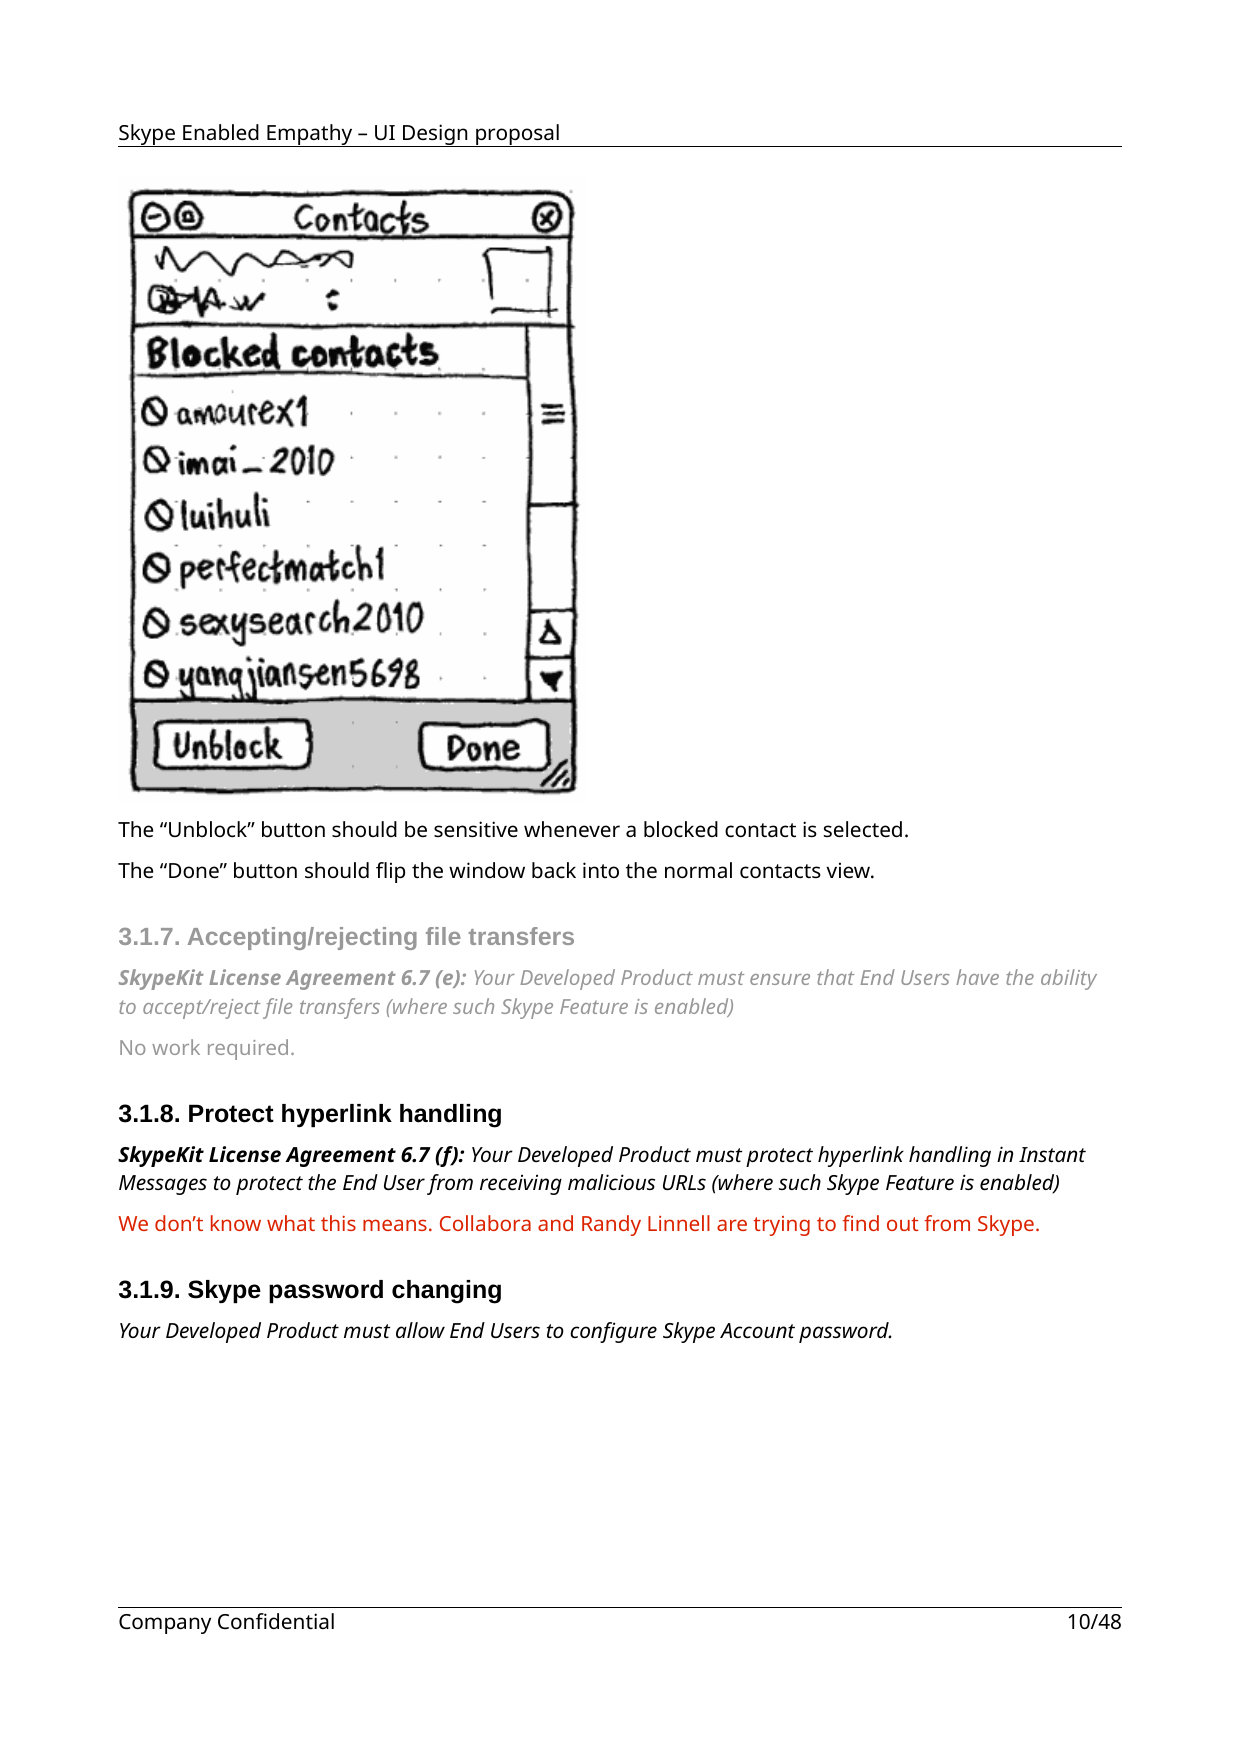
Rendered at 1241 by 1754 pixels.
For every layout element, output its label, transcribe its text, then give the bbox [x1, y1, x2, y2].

text The “Unblock” button should be sensitive whenever a blocked contact is selected. [118, 815, 1122, 844]
text Your Developed Product must allow End Users to configure Skype Account password. [118, 1316, 1122, 1345]
text The “Done” button should flip the window back into the normal contacts view. [118, 856, 1122, 884]
picture [118, 176, 587, 803]
subtitle 3.1.7. Accepting/rejecting file transfers [118, 922, 1122, 951]
text We don’t know what this means. Collabora and Randy Linnell are trying to find out from Skype. [118, 1209, 1122, 1238]
subtitle 3.1.9. Skype password changing [118, 1275, 1122, 1304]
text SkypeKit License Agreement 6.7 (f): Your Developed Product must protect hyperlink handling in Instant Messages to protect the End User from receiving malicious URLs (where such Skype Feature is enabled) [118, 1140, 1122, 1197]
text SkypeKit License Agreement 6.7 (e): Your Developed Product must ensure that End Users have the ability to accept/reject file transfers (where such Skype Feature is enabled) [118, 963, 1122, 1020]
text No work required. [118, 1033, 1122, 1061]
subtitle 3.1.8. Protect hyperlink handling [118, 1099, 1122, 1127]
